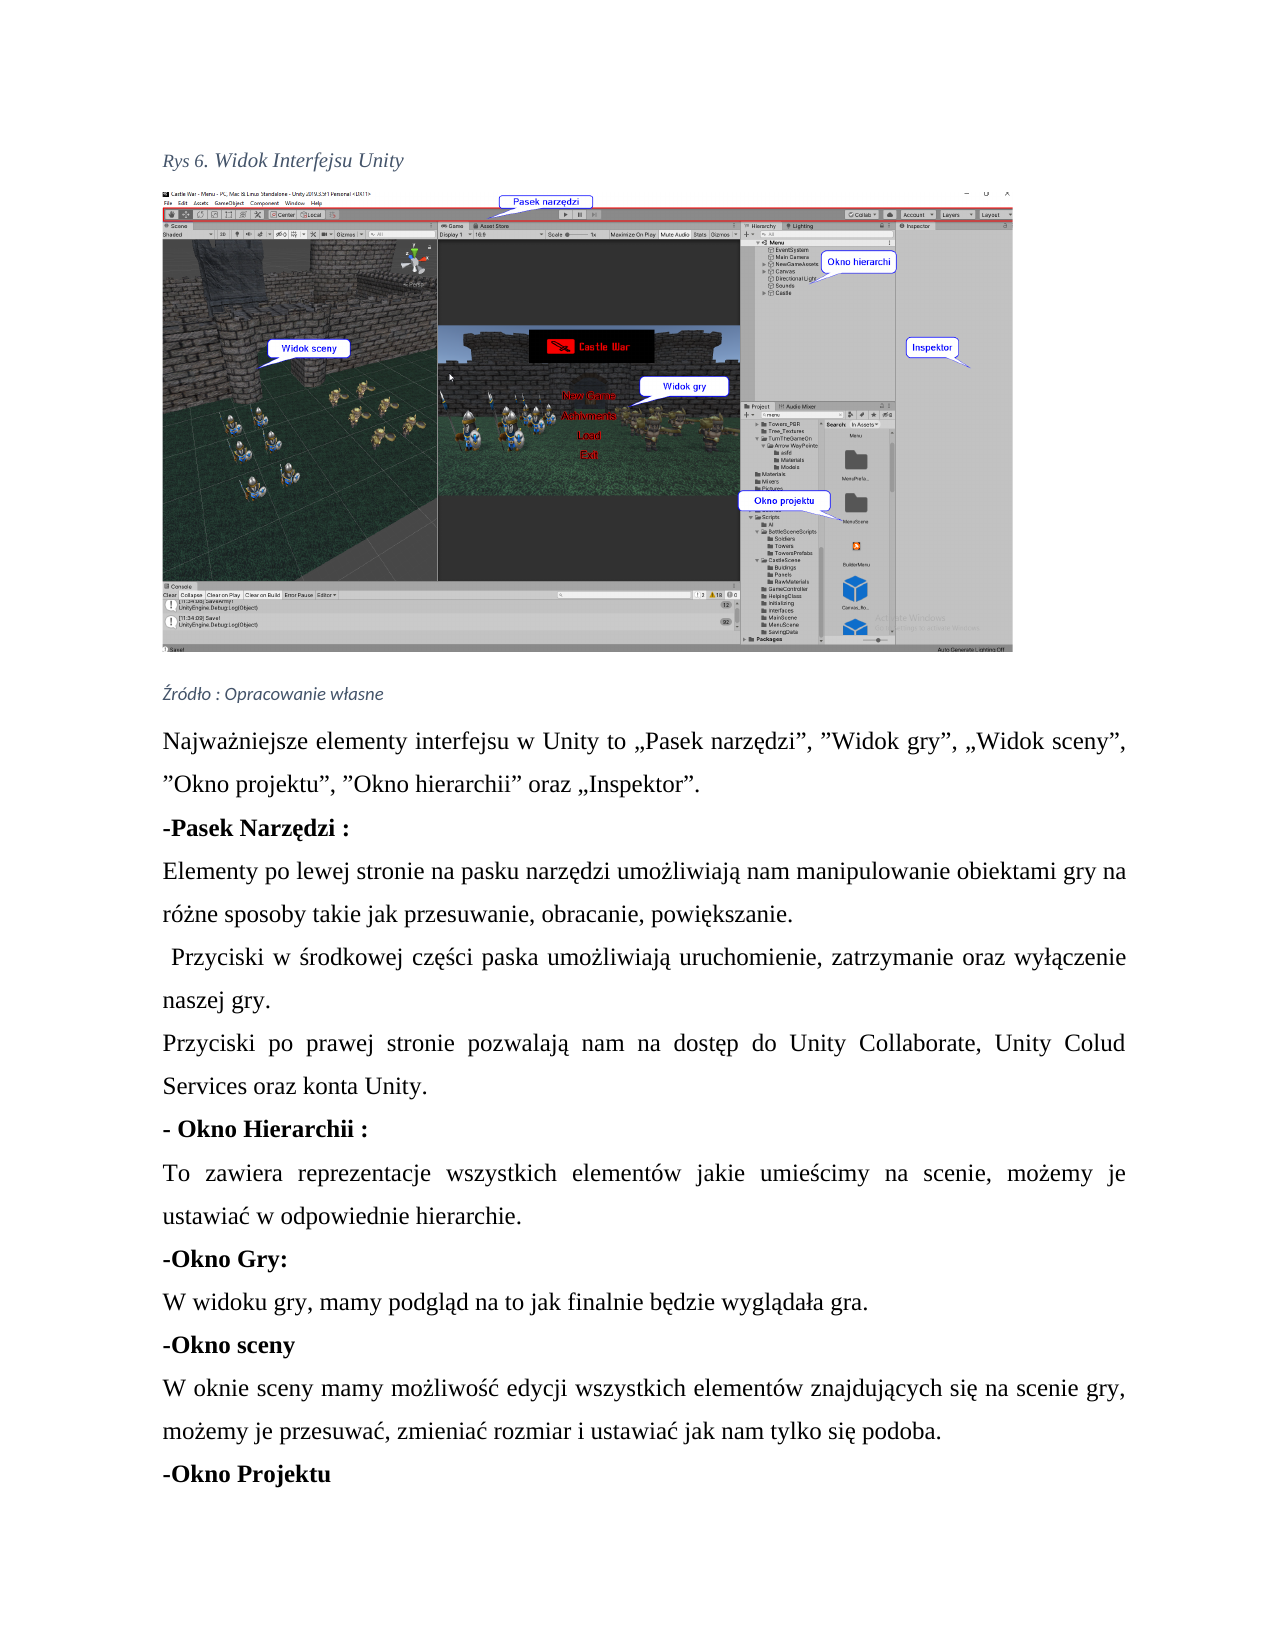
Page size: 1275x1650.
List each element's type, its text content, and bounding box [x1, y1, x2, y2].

text Najważniejsze elementy interfejsu w Unity to „Pasek narzędzi”, ”Widok gry”, „Widok sceny”, ”Okno projektu”, ”Okno hierarchii” oraz „Inspektor”. [162, 726, 1127, 798]
text W widoku gry, mamy podgląd na to jak finalnie będzie wyglądała gra. [162, 1287, 1127, 1316]
text W oknie sceny mamy możliwość edycji wszystkich elementów znajdujących się na scenie gry, możemy je przesuwać, zmieniać rozmiar i ustawiać jak nam tylko się podoba. [162, 1373, 1127, 1445]
text To zawiera reprezentacje wszystkich elementów jakie umieścimy na scenie, możemy je ustawiać w odpowiednie hierarchie. [162, 1158, 1127, 1229]
text -Pasek Narzędzi : [162, 813, 1127, 841]
text -Okno Gry: [162, 1244, 1127, 1273]
text Źródło : Opracowanie własne [162, 683, 1127, 706]
text Przyciski w środkowej części paska umożliwiają uruchomienie, zatrzymanie oraz wyłączenie naszej gry. [162, 942, 1127, 1014]
text - Okno Hierarchii : [162, 1114, 1127, 1143]
text Przyciski po prawej stronie pozwalają nam na dostęp do Unity Collaborate, Unity Colud Services oraz konta Unity. [162, 1028, 1127, 1100]
text -Okno sceny [162, 1330, 1127, 1359]
text Rys 6. Widok Interfejsu Unity [162, 148, 1127, 172]
text Elementy po lewej stronie na pasku narzędzi umożliwiają nam manipulowanie obiektami gry na różne sposoby takie jak przesuwanie, obracanie, powiększanie. [162, 856, 1127, 928]
text -Okno Projektu [162, 1459, 1127, 1488]
